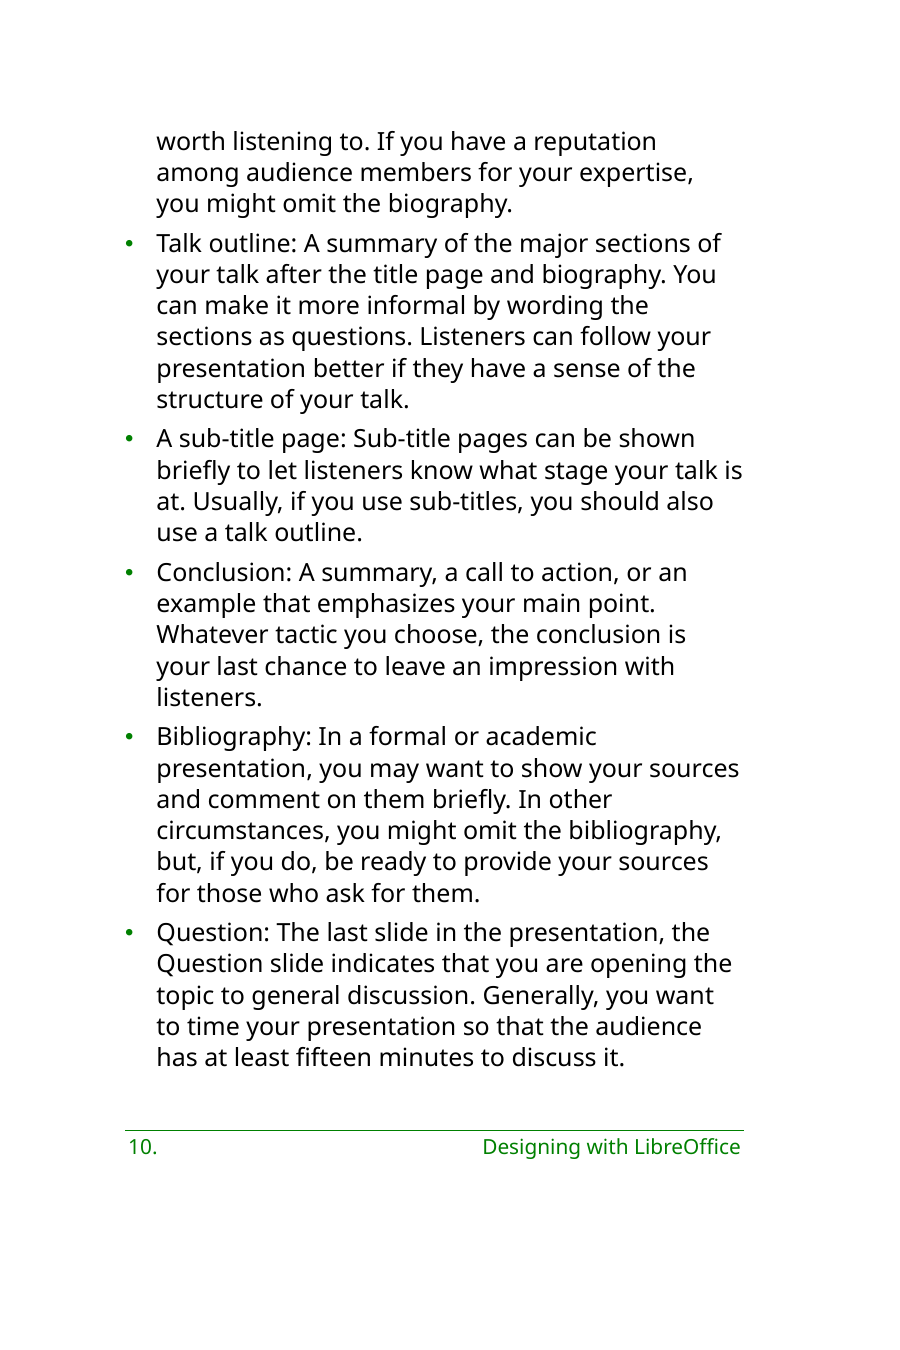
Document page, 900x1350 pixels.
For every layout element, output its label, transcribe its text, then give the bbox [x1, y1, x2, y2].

list Talk outline: A summary of the major sections of your talk after the title page and biography. You can make it more informal by wording the sections as questions. Listeners can follow your presentation better if they have a sense of the structure of your talk. [125, 227, 744, 414]
list worth listening to. If you have a reputation among audience members for your expertise, you might omit the biography. [125, 125, 744, 219]
list Bibliography: In a formal or academic presentation, you may want to show your sources and comment on them briefly. In other circumstances, you might omit the bibliography, but, if you do, be ready to provide your sources for those who ask for them. [125, 721, 744, 908]
list Question: The last slide in the presentation, the Question slide indicates that you are opening the topic to general discussion. Generally, you want to time your presentation so that the audience has at least fifteen minutes to discuss it. [125, 917, 744, 1073]
list A sub-title page: Sub-title pages can be shown briefly to let listeners know what stage your talk is at. Usually, if you use sub-titles, you should also use a talk outline. [125, 423, 744, 548]
list Conclusion: A summary, a call to action, or an example that emphasizes your main point. Whatever tactic you choose, the conclusion is your last chance to leave an impression with listeners. [125, 556, 744, 712]
